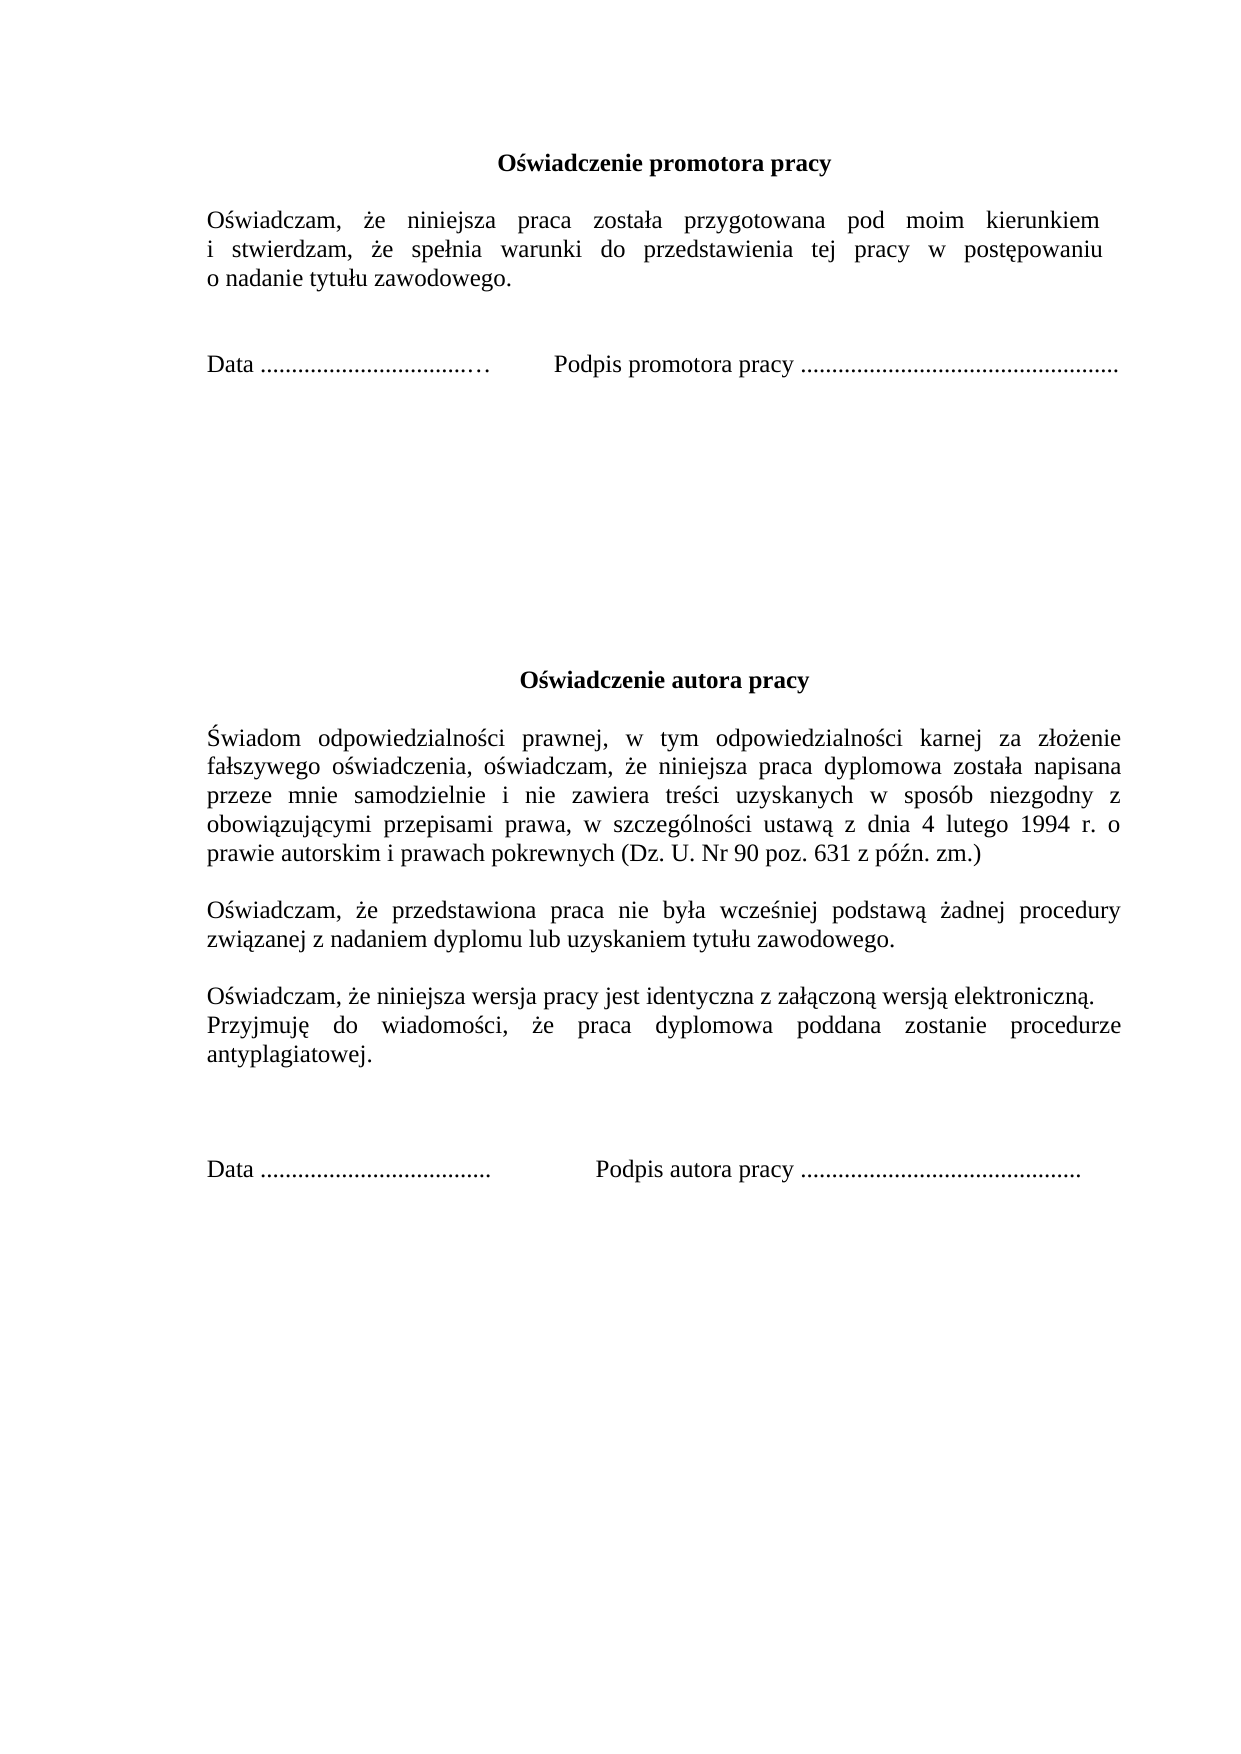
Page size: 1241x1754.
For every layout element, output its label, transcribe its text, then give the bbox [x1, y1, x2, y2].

text Oświadczam, że niniejsza wersja pracy jest identyczna z załączoną wersją elektroniczną. [207, 981, 1122, 1010]
text Data ..................................... Podpis autora pracy ............................................. [207, 1154, 1122, 1183]
text Oświadczenie promotora pracy [207, 148, 1122, 176]
text Przyjmuję do wiadomości, że praca dyplomowa poddana zostanie procedurze antyplagiatowej. [207, 1010, 1122, 1068]
text Oświadczenie autora pracy [207, 665, 1122, 694]
text Data .................................… Podpis promotora pracy ................................................... [207, 349, 1122, 378]
text Oświadczam, że przedstawiona praca nie była wcześniej podstawą żadnej procedury związanej z nadaniem dyplomu lub uzyskaniem tytułu zawodowego. [207, 895, 1122, 953]
text Oświadczam, że niniejsza praca została przygotowana pod moim kierunkiem i stwierdzam, że spełnia warunki do przedstawienia tej pracy w postępowaniu o nadanie tytułu zawodowego. [207, 205, 1122, 291]
text Świadom odpowiedzialności prawnej, w tym odpowiedzialności karnej za złożenie fałszywego oświadczenia, oświadczam, że niniejsza praca dyplomowa została napisana przeze mnie samodzielnie i nie zawiera treści uzyskanych w sposób niezgodny z obowiązującymi przepisami prawa, w szczególności ustawą z dnia 4 lutego 1994 r. o prawie autorskim i prawach pokrewnych (Dz. U. Nr 90 poz. 631 z późn. zm.) [207, 723, 1122, 866]
